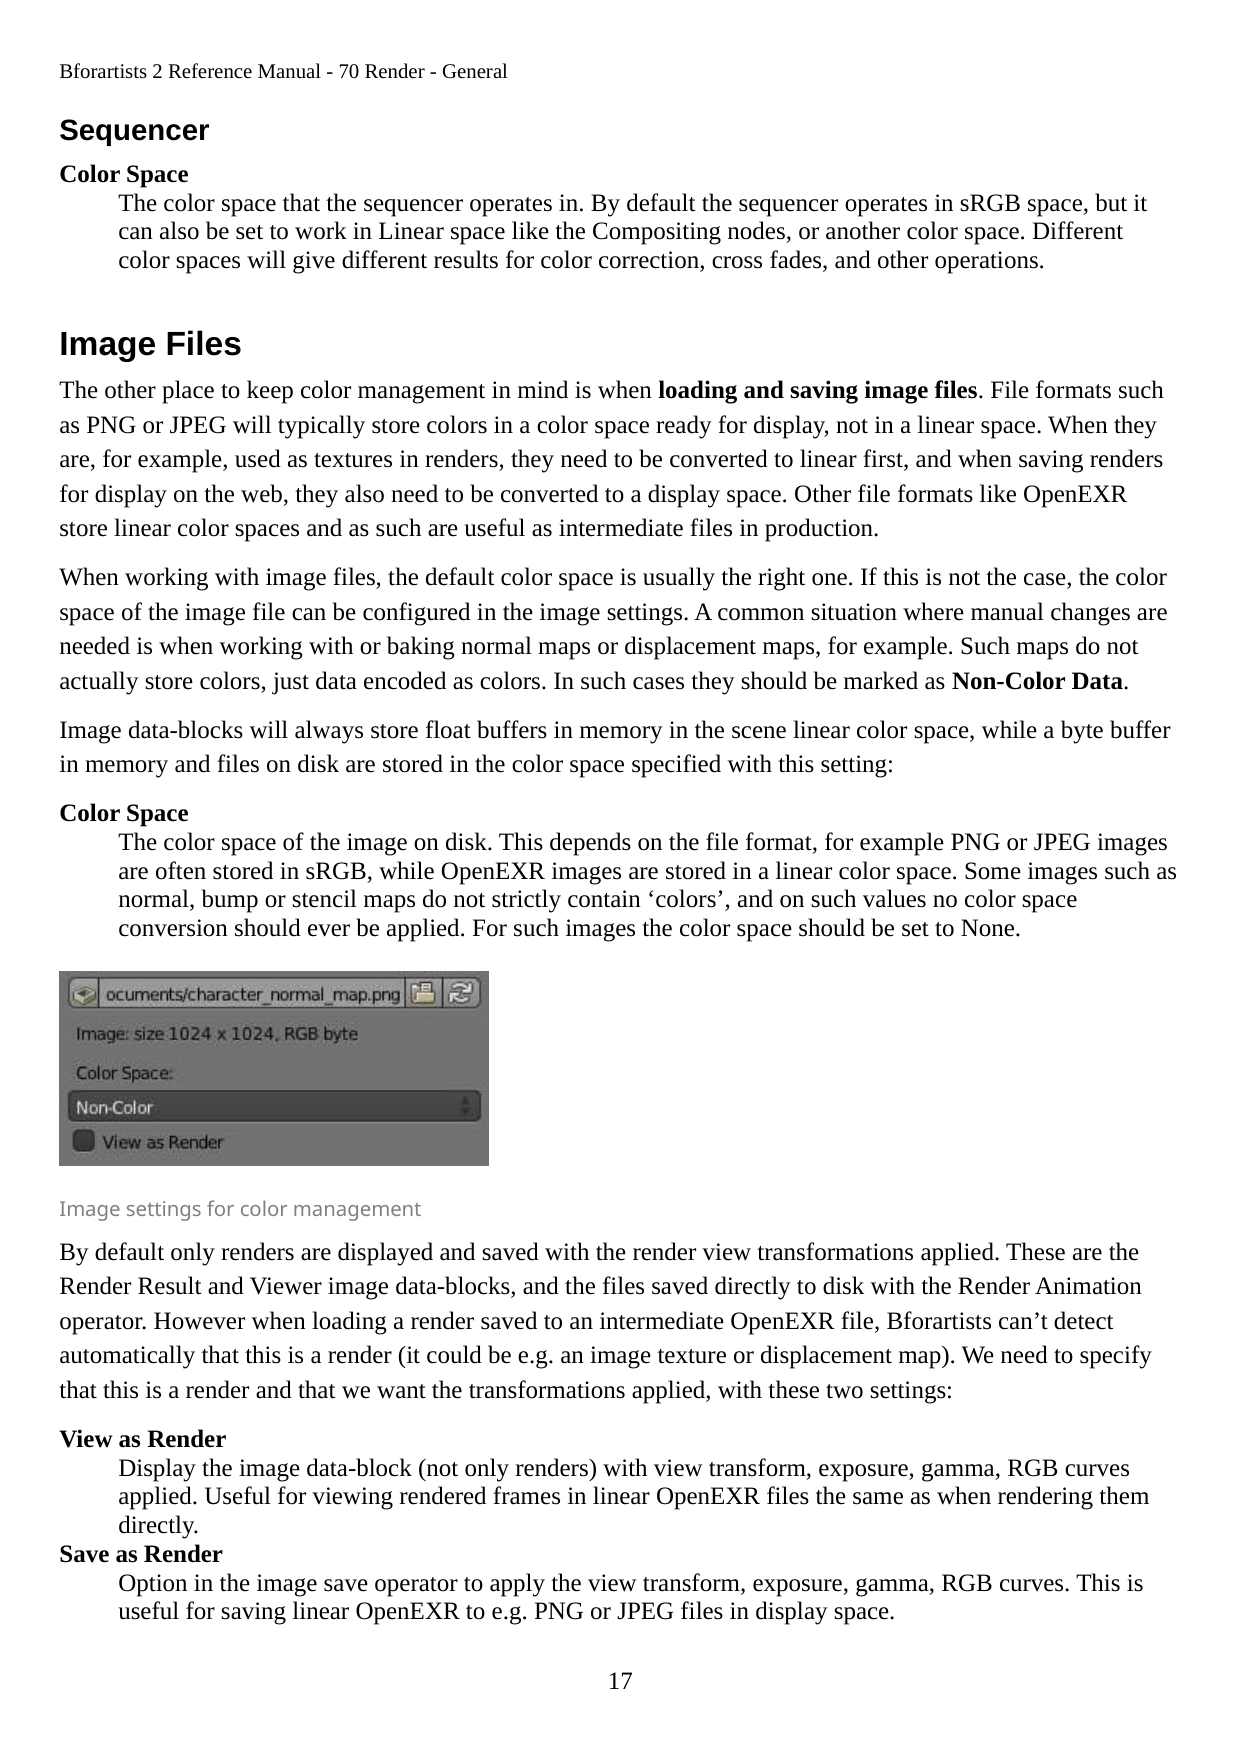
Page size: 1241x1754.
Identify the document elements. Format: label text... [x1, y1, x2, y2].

subtitle Image Files [59, 324, 1181, 363]
text The other place to keep color management in mind is when loading and saving image files. File formats such as PNG or JPEG will typically store colors in a color space ready for display, not in a linear space. When they are, for example, used as textures in renders, they need to be converted to linear first, and when saving renders for display on the web, they also need to be converted to a display space. Other file formats like OpenEXR store linear color spaces and as such are useful as intermediate files in production. [59, 375, 1181, 542]
subtitle Sequencer [59, 113, 1181, 146]
subtitle Color Space [59, 798, 1181, 827]
subtitle View as Render [59, 1424, 1181, 1453]
text Image settings for color management [59, 1191, 1181, 1222]
picture [59, 971, 489, 1166]
list The color space that the sequencer operates in. By default the sequencer operates in sRGB space, but it can also be set to work in Linear space like the Compositing nodes, or another color space. Different color spaces will give different results for color correction, cross fades, and other operations. [118, 188, 1181, 274]
list The color space of the image on disk. This depends on the file format, for example PNG or JPEG images are often stored in sRGB, while OpenEXR images are stored in a linear color space. Some images such as normal, bump or stencil maps do not strictly contain ‘colors’, and on such values no color space conversion should ever be applied. For such images the color space should be set to None. [118, 827, 1181, 942]
list Display the image data-block (not only renders) with view transform, exposure, gamma, RGB curves applied. Useful for viewing rendered frames in linear OpenEXR files the same as when rendering them directly. [118, 1453, 1181, 1539]
text By default only renders are displayed and saved with the render view transformations applied. These are the Render Result and Viewer image data-blocks, and the files saved directly to disk with the Render Animation operator. However when loading a render saved to an intermediate OpenEXR file, Bforartists can’t detect automatically that this is a render (it could be e.g. an image texture or displacement map). We need to specify that this is a render and that we want the transformations applied, with these two settings: [59, 1237, 1181, 1403]
list Option in the image save operator to apply the view transform, exposure, gamma, RGB curves. This is useful for saving linear OpenEXR to e.g. PNG or JPEG files in display space. [118, 1568, 1181, 1625]
text When working with image files, the default color space is usually the right one. If this is not the case, the color space of the image file can be configured in the image settings. A common situation where manual changes are needed is when working with or baking normal maps or displacement maps, for example. Such maps do not actually store colors, just data encoded as colors. In such cases they should be marked as Non-Color Data. [59, 562, 1181, 694]
text Image data-blocks will always store float buffers in memory in the scene linear color space, while a byte buffer in memory and files on disk are stored in the color space specified with this setting: [59, 715, 1181, 778]
subtitle Save as Render [59, 1539, 1181, 1568]
subtitle Color Space [59, 159, 1181, 188]
